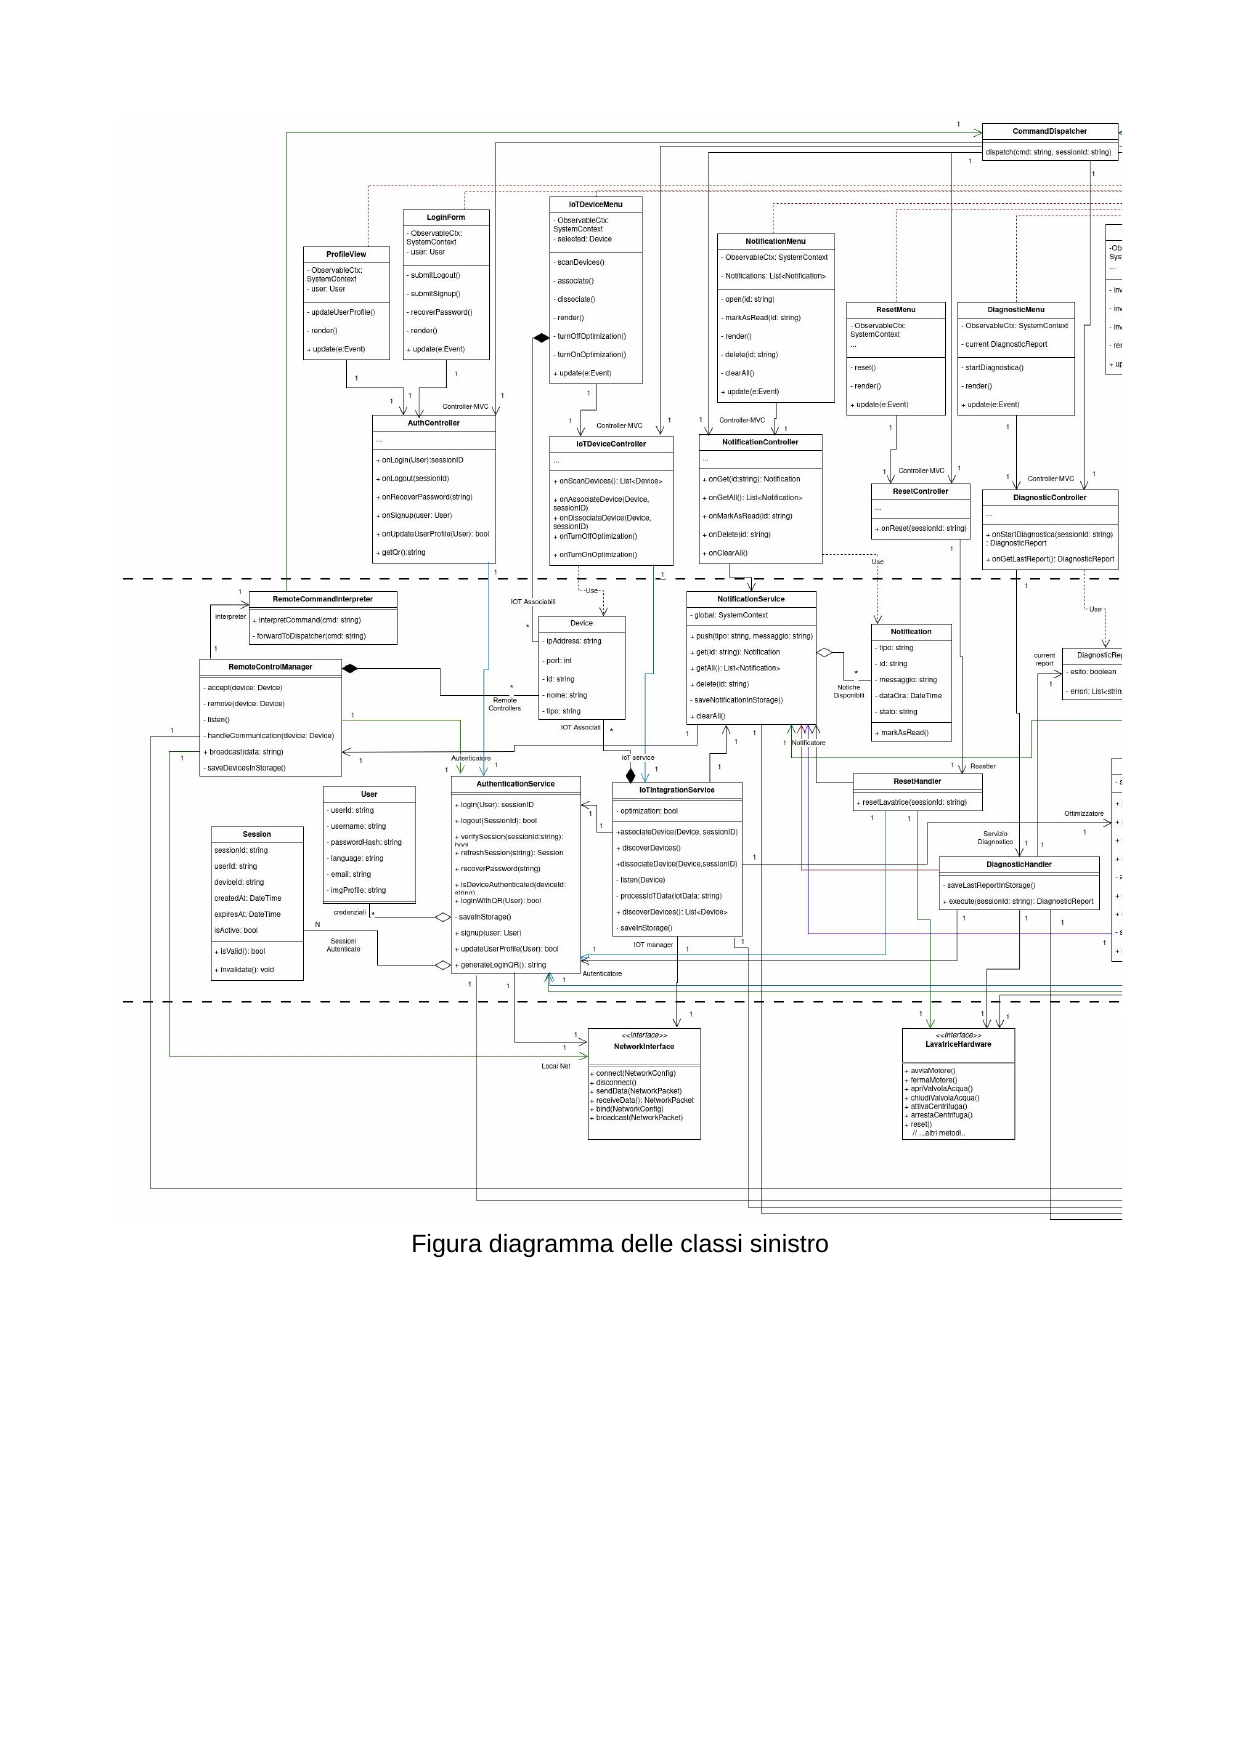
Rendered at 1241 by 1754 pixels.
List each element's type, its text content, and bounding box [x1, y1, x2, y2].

picture [118, 118, 1123, 1225]
text Figura diagramma delle classi sinistro [118, 1225, 1122, 1258]
